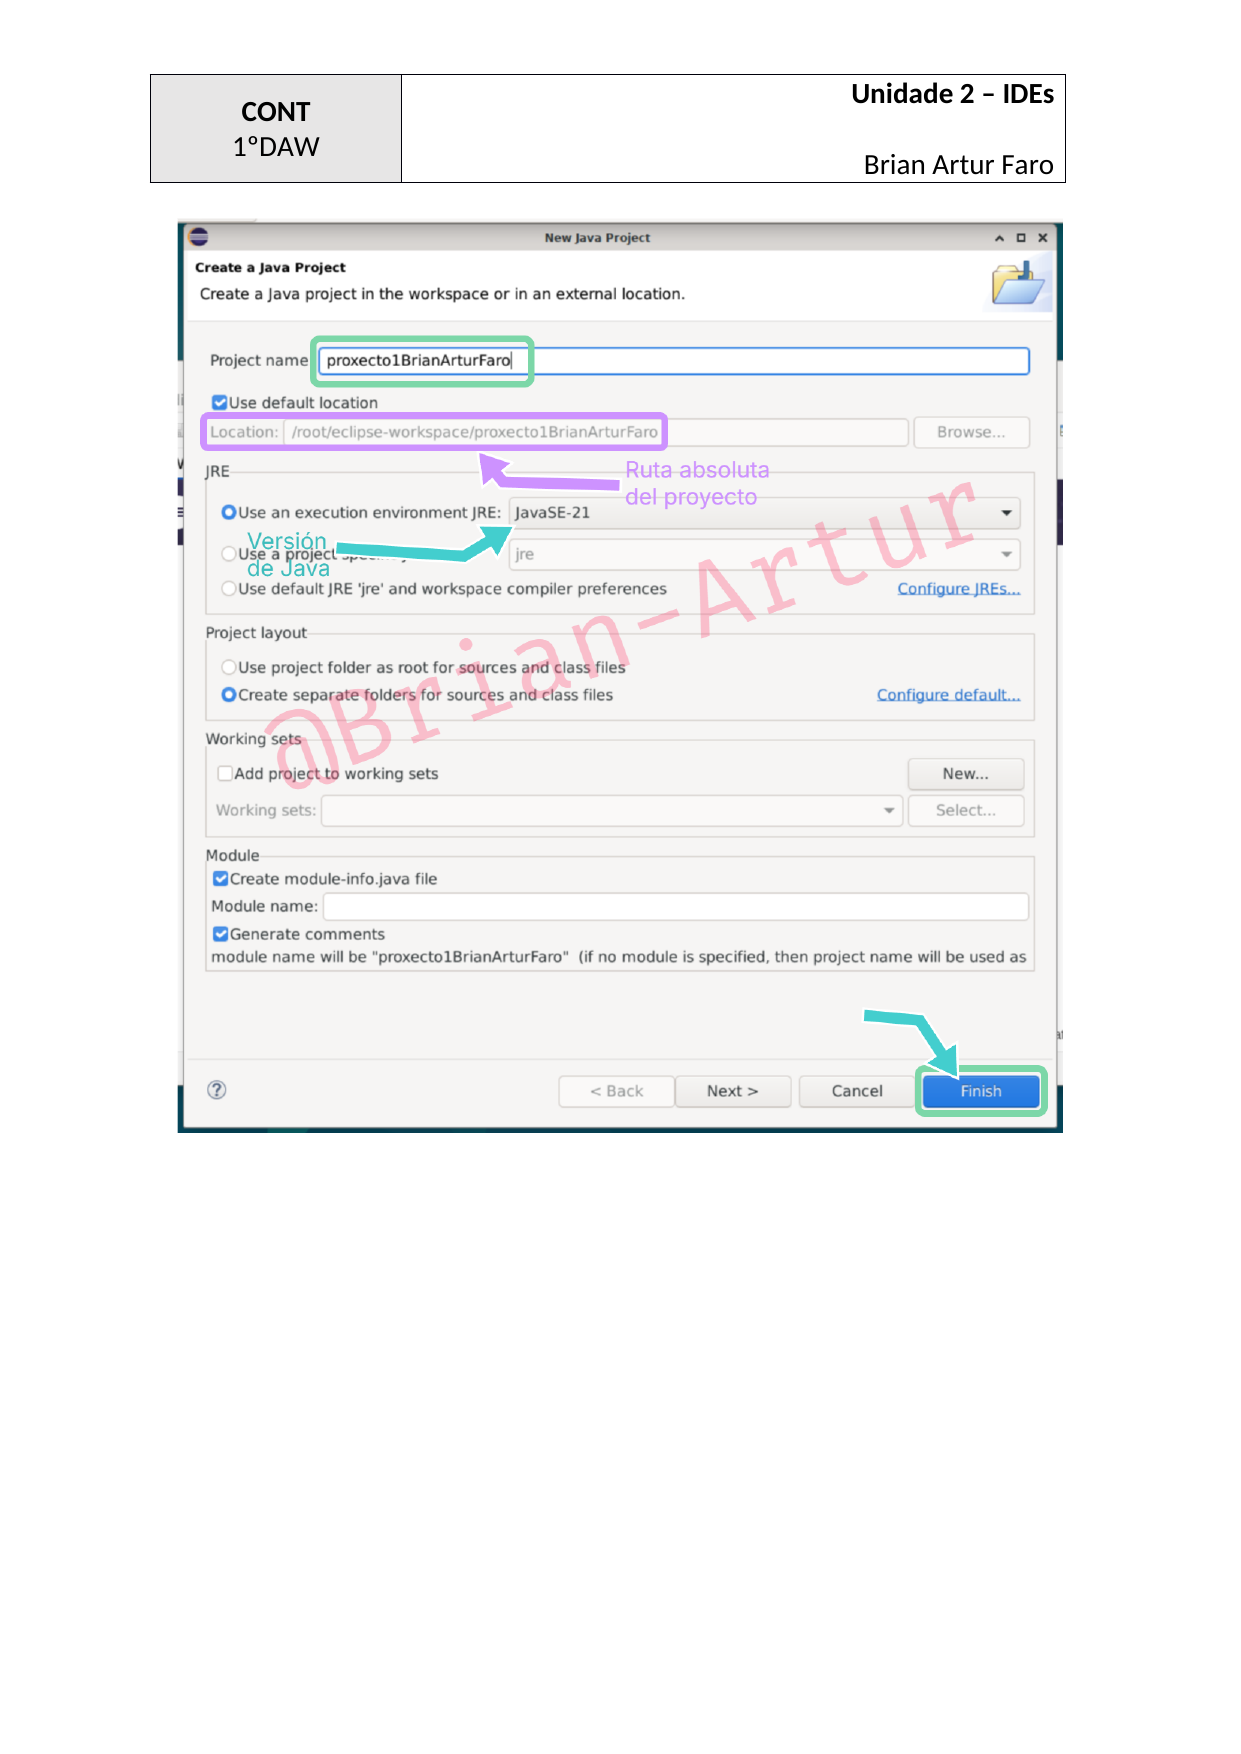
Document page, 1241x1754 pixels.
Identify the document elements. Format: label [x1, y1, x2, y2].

picture [177, 218, 1063, 1133]
